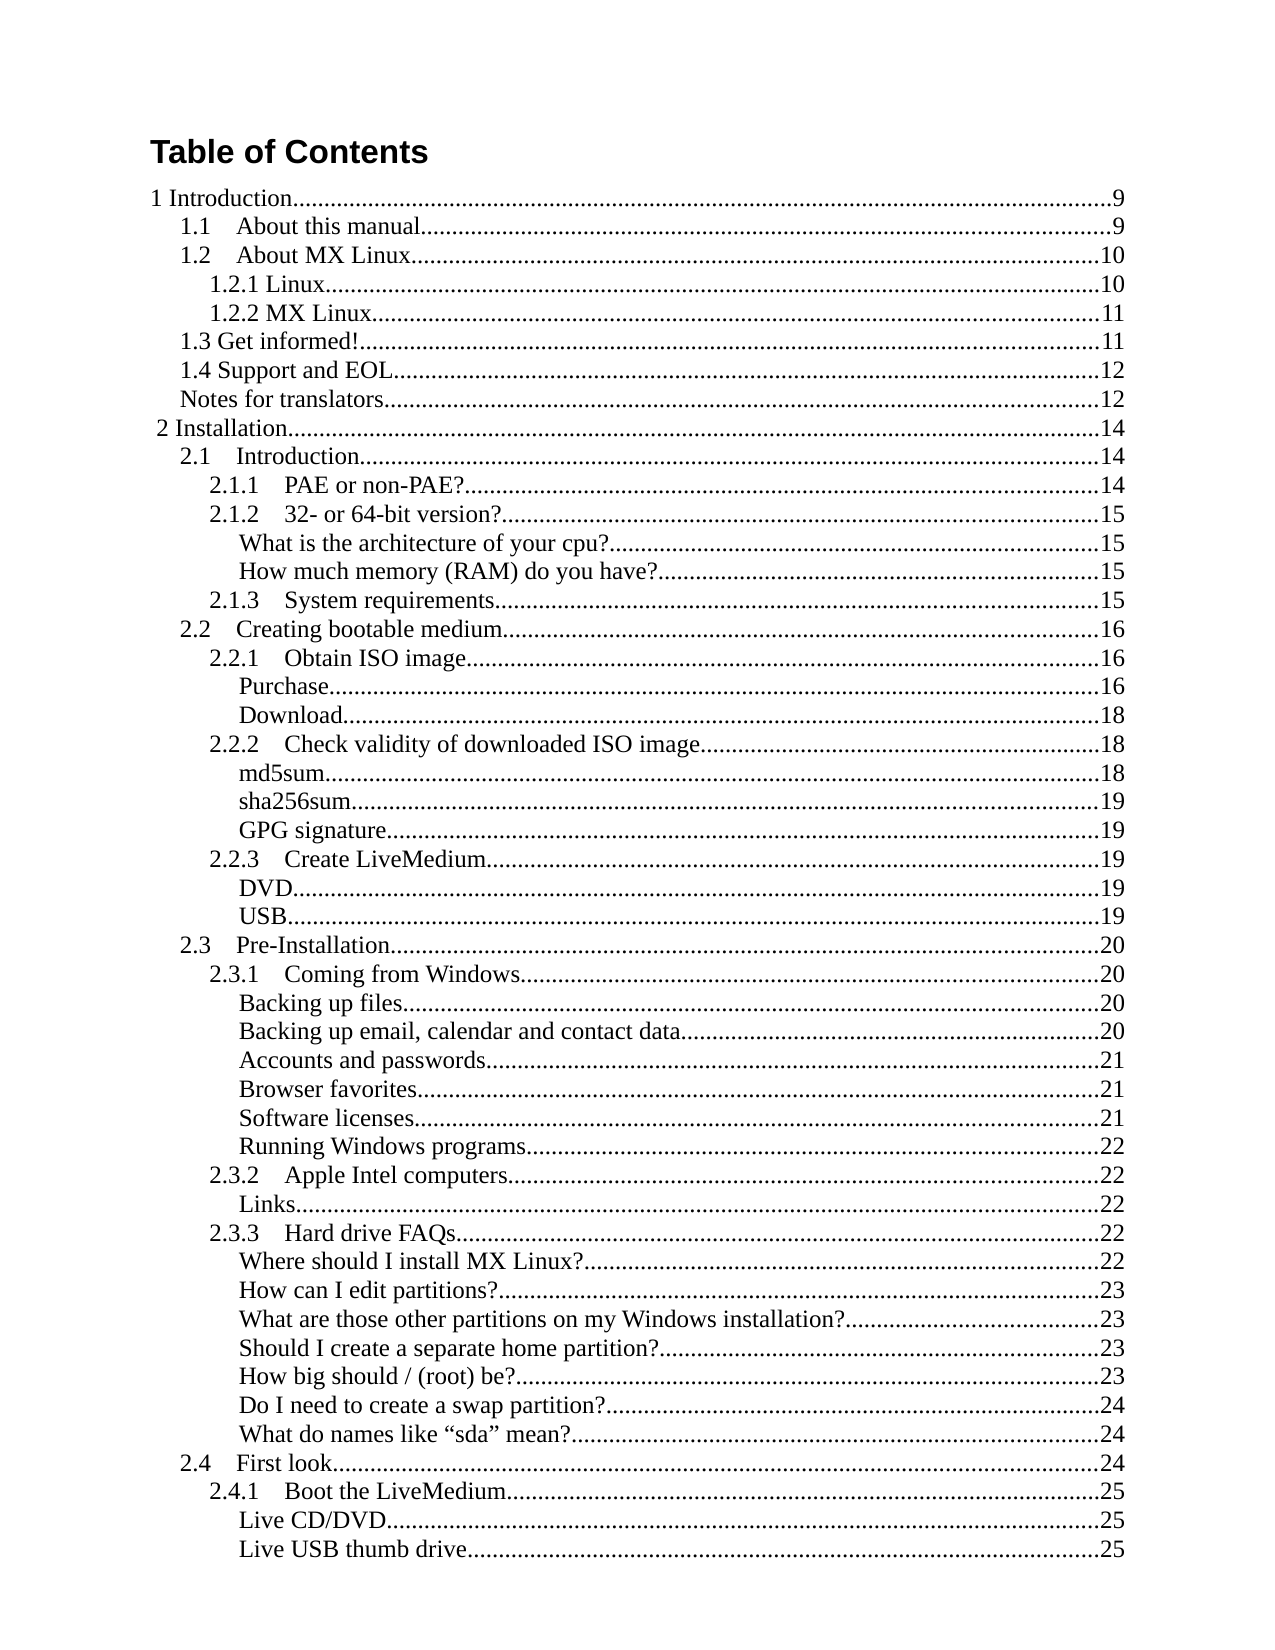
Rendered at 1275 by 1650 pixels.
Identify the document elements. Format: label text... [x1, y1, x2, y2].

text Purchase 16 [238, 671, 1125, 700]
text Backing up email, calendar and contact data 20 [238, 1016, 1125, 1045]
text How much memory (RAM) do you have? 15 [238, 556, 1125, 585]
text sha256sum 19 [238, 786, 1125, 815]
text Links 22 [238, 1189, 1125, 1218]
text 2.3.1 Coming from Windows 20 [209, 959, 1125, 988]
text Where should I install MX Linux? 22 [238, 1246, 1125, 1275]
text 2.4.1 Boot the LiveMedium 25 [209, 1476, 1125, 1505]
text Backing up files 20 [238, 988, 1125, 1016]
text 2.1.3 System requirements 15 [209, 585, 1125, 614]
text Do I need to create a swap partition? 24 [238, 1390, 1125, 1419]
text 2.1.1 PAE or non-PAE? 14 [209, 470, 1125, 499]
text What do names like “sda” mean? 24 [238, 1419, 1125, 1448]
text Should I create a separate home partition? 23 [238, 1333, 1125, 1361]
text USB 19 [238, 901, 1125, 930]
text md5sum 18 [238, 758, 1125, 786]
text 2.3.3 Hard drive FAQs 22 [209, 1218, 1125, 1246]
text Running Windows programs 22 [238, 1131, 1125, 1160]
text Software licenses 21 [238, 1103, 1125, 1131]
text Accounts and passwords 21 [238, 1045, 1125, 1074]
text 1.2.2 MX Linux 11 [209, 298, 1125, 326]
text How big should / (root) be? 23 [238, 1361, 1125, 1390]
text 2.2.2 Check validity of downloaded ISO image 18 [209, 729, 1125, 758]
text How can I edit partitions? 23 [238, 1275, 1125, 1304]
text Live USB thumb drive 25 [238, 1534, 1125, 1563]
text 2.3.2 Apple Intel computers 22 [209, 1160, 1125, 1189]
text 2.1.2 32- or 64-bit version? 15 [209, 499, 1125, 528]
text What is the architecture of your cpu? 15 [238, 528, 1125, 556]
text GPG signature 19 [238, 815, 1125, 844]
text What are those other partitions on my Windows installation? 23 [238, 1304, 1125, 1333]
text 1.2.1 Linux 10 [209, 269, 1125, 298]
text 2.2.1 Obtain ISO image 16 [209, 643, 1125, 671]
text Live CD/DVD 25 [238, 1505, 1125, 1534]
text Download 18 [238, 700, 1125, 729]
text DVD 19 [238, 873, 1125, 901]
text Browser favorites 21 [238, 1074, 1125, 1103]
subtitle Table of Contents [150, 132, 1125, 170]
text 2.2.3 Create LiveMedium 19 [209, 844, 1125, 873]
